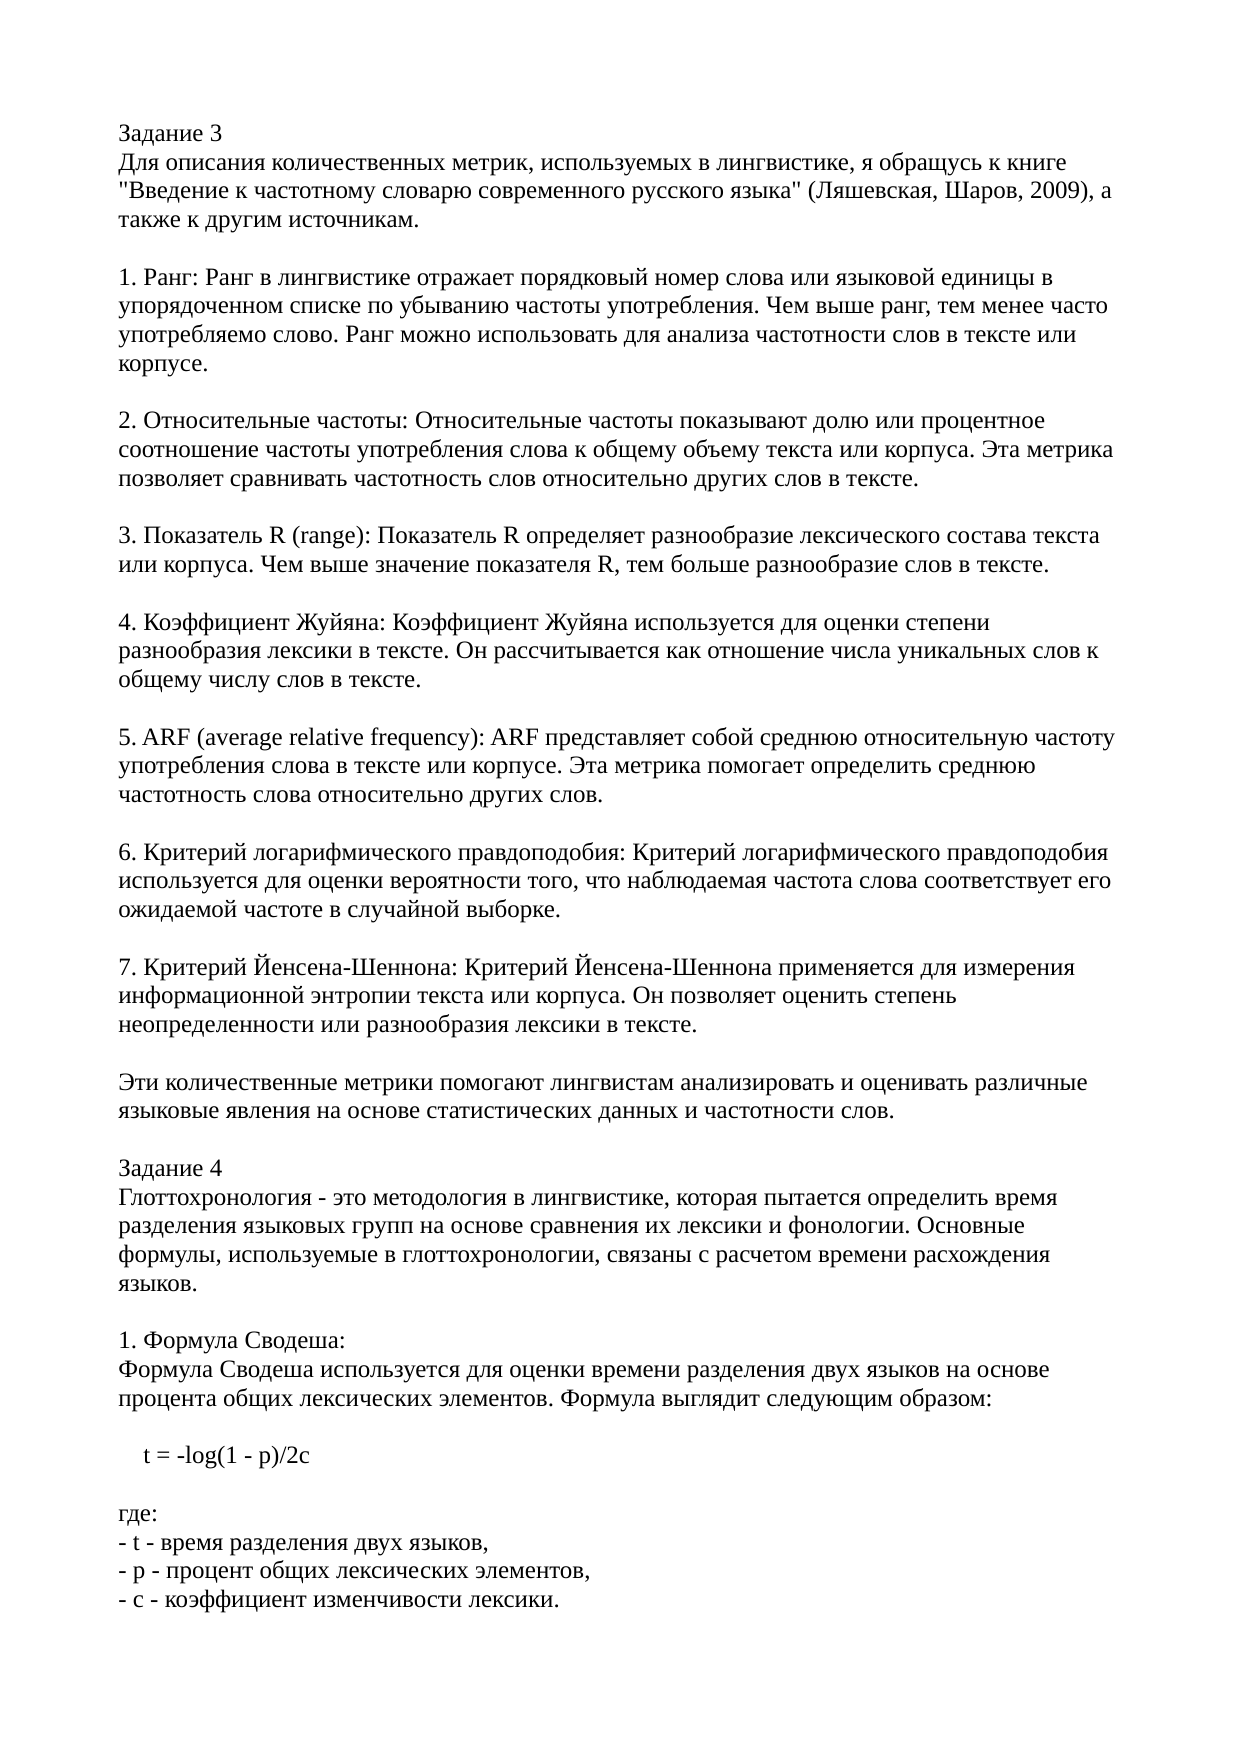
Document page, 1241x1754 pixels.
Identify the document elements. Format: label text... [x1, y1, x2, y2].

text - t - время разделения двух языков, [118, 1527, 1122, 1556]
text где: [118, 1498, 1122, 1527]
text 1. Формула Сводеша: [118, 1326, 1122, 1354]
text 1. Ранг: Ранг в лингвистике отражает порядковый номер слова или языковой единицы в упорядоченном списке по убыванию частоты употребления. Чем выше ранг, тем менее часто употребляемо слово. Ранг можно использовать для анализа частотности слов в тексте или корпусе. [118, 262, 1122, 377]
text Глоттохронология - это методология в лингвистике, которая пытается определить время разделения языковых групп на основе сравнения их лексики и фонологии. Основные формулы, используемые в глоттохронологии, связаны с расчетом времени расхождения языков. [118, 1182, 1122, 1297]
text - c - коэффициент изменчивости лексики. [118, 1584, 1122, 1613]
text 7. Критерий Йенсена-Шеннона: Критерий Йенсена-Шеннона применяется для измерения информационной энтропии текста или корпуса. Он позволяет оценить степень неопределенности или разнообразия лексики в тексте. [118, 952, 1122, 1038]
text t = -log(1 - p)/2c [118, 1441, 1122, 1469]
text Задание 4 [118, 1153, 1122, 1182]
text 2. Относительные частоты: Относительные частоты показывают долю или процентное соотношение частоты употребления слова к общему объему текста или корпуса. Эта метрика позволяет сравнивать частотность слов относительно других слов в тексте. [118, 406, 1122, 492]
text 5. ARF (average relative frequency): ARF представляет собой среднюю относительную частоту употребления слова в тексте или корпусе. Эта метрика помогает определить среднюю частотность слова относительно других слов. [118, 722, 1122, 808]
text Эти количественные метрики помогают лингвистам анализировать и оценивать различные языковые явления на основе статистических данных и частотности слов. [118, 1067, 1122, 1124]
text 6. Критерий логарифмического правдоподобия: Критерий логарифмического правдоподобия используется для оценки вероятности того, что наблюдаемая частота слова соответствует его ожидаемой частоте в случайной выборке. [118, 837, 1122, 923]
text 3. Показатель R (range): Показатель R определяет разнообразие лексического состава текста или корпуса. Чем выше значение показателя R, тем больше разнообразие слов в тексте. [118, 521, 1122, 578]
text 4. Коэффициент Жуйяна: Коэффициент Жуйяна используется для оценки степени разнообразия лексики в тексте. Он рассчитывается как отношение числа уникальных слов к общему числу слов в тексте. [118, 607, 1122, 693]
text Формула Сводеша используется для оценки времени разделения двух языков на основе процента общих лексических элементов. Формула выглядит следующим образом: [118, 1354, 1122, 1412]
text - p - процент общих лексических элементов, [118, 1556, 1122, 1584]
text Задание 3 [118, 118, 1122, 147]
text Для описания количественных метрик, используемых в лингвистике, я обращусь к книге "Введение к частотному словарю современного русского языка" (Ляшевская, Шаров, 2009), а также к другим источникам. [118, 147, 1122, 233]
